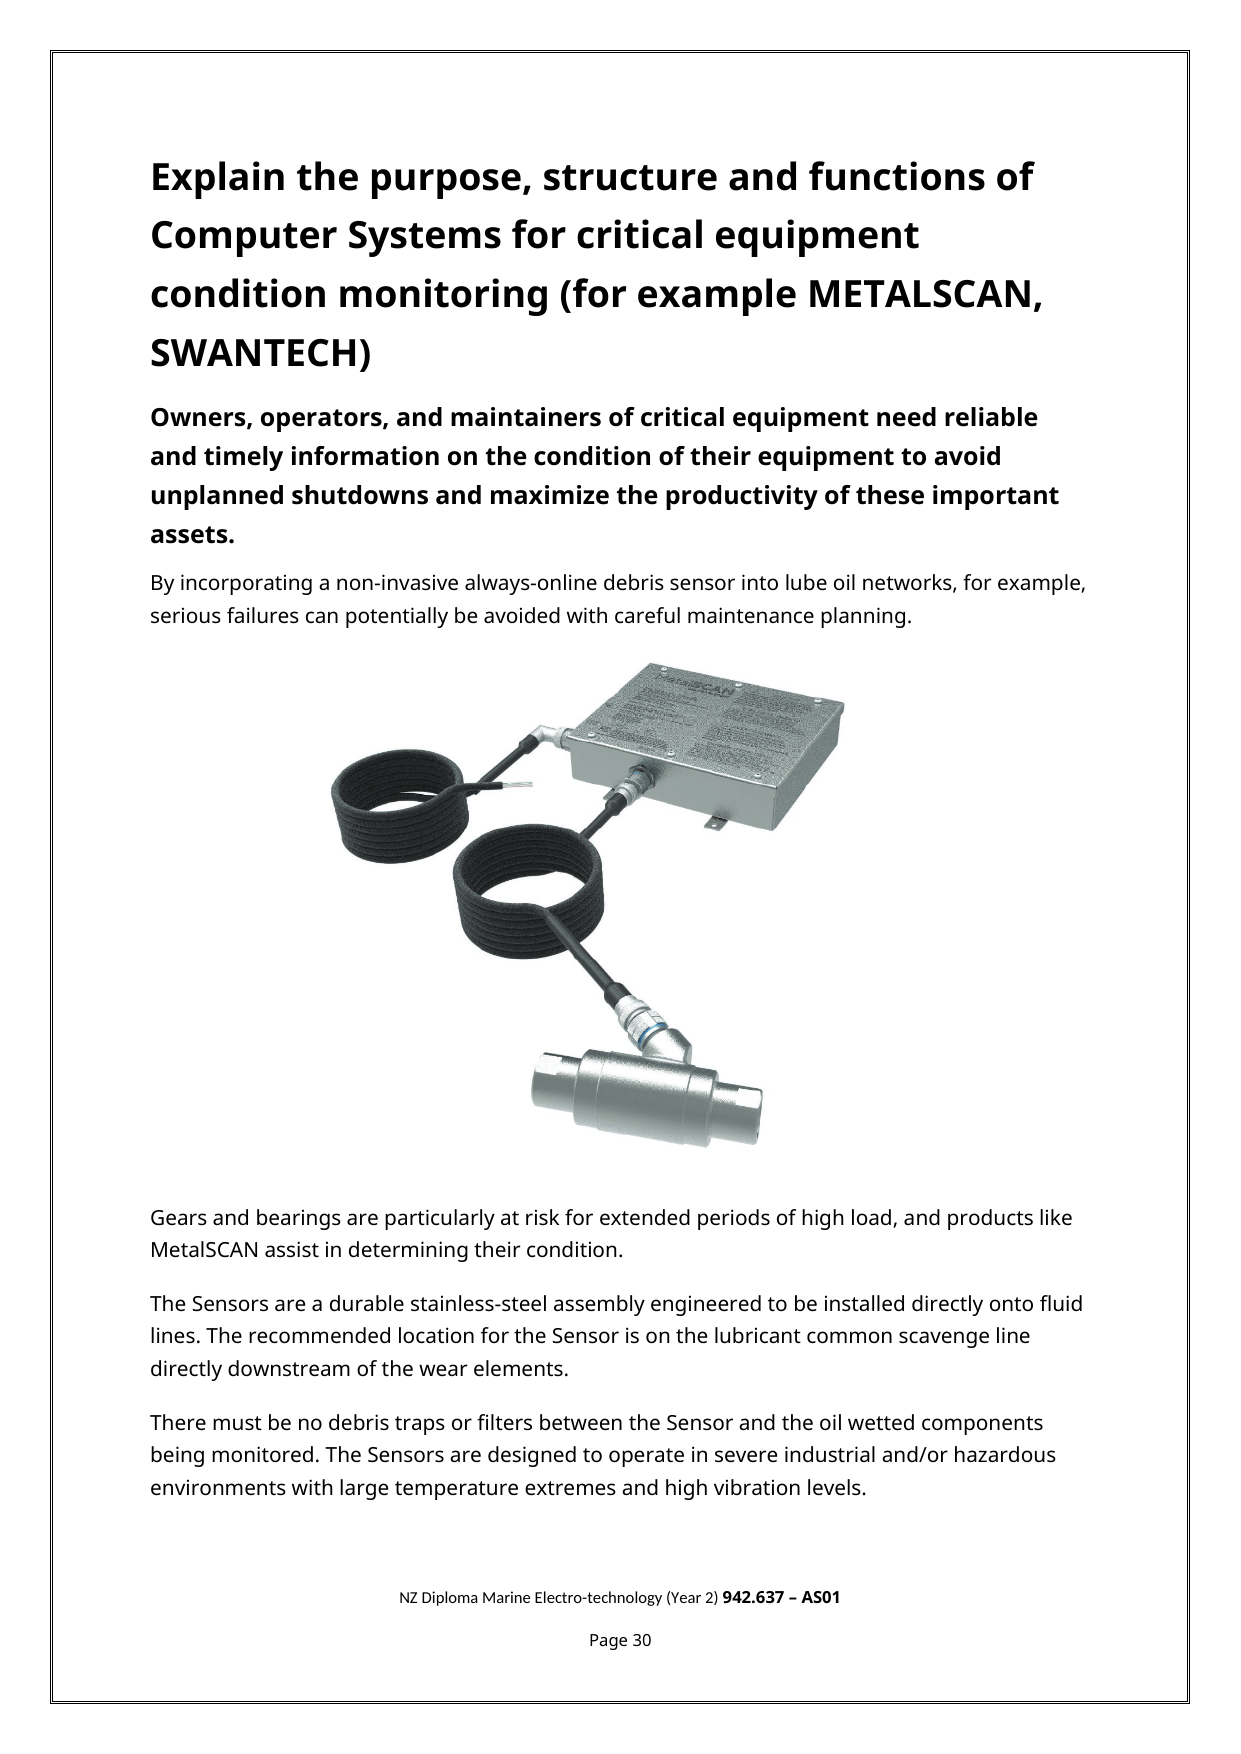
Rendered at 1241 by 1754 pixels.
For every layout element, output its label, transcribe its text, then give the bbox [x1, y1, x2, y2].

text The Sensors are a durable stainless-steel assembly engineered to be installed directly onto fluid lines. The recommended location for the Sensor is on the lubricant common scavenge line directly downstream of the wear elements. [150, 1289, 1090, 1383]
subtitle Owners, operators, and maintainers of critical equipment need reliable and timely information on the condition of their equipment to avoid unplanned shutdowns and maximize the productivity of these important assets. [150, 399, 1090, 551]
text By incorporating a non-invasive always-online debris sensor into lube oil networks, for example, serious failures can potentially be avoided with careful maintenance planning. [150, 568, 1090, 629]
subtitle Explain the purpose, structure and functions of Computer Systems for critical equipment condition monitoring (for example METALSCAN, SWANTECH) [150, 150, 1090, 377]
text There must be no debris traps or filters between the Sensor and the oil wetted components being monitored. The Sensors are designed to operate in severe industrial and/or hazardous environments with large temperature extremes and high vibration levels. [150, 1408, 1090, 1501]
picture [295, 654, 945, 1178]
text Gears and bearings are particularly at risk for extended periods of high load, and products like MetalSCAN assist in determining their condition. [150, 1203, 1090, 1264]
